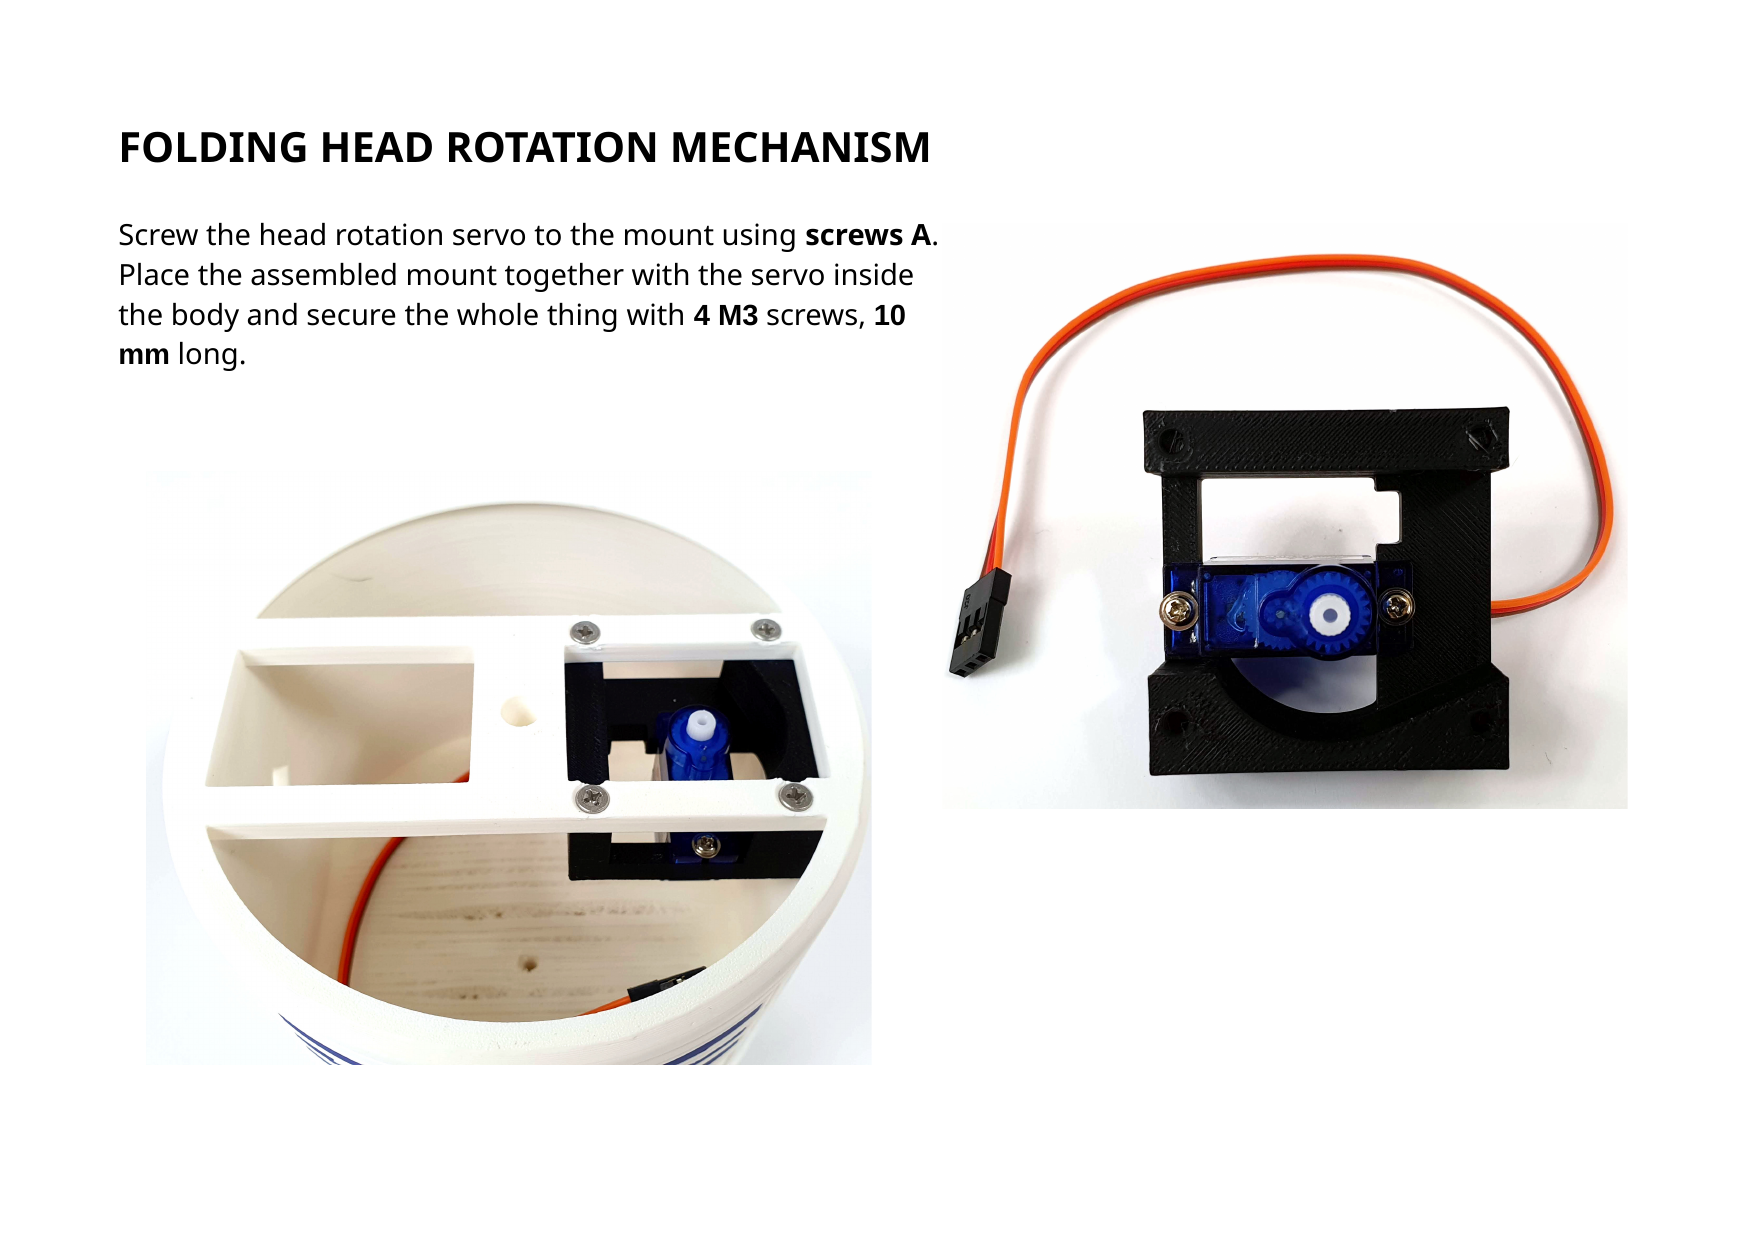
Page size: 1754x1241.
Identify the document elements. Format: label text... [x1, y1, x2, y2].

text FOLDING HEAD ROTATION MECHANISM [118, 118, 1636, 175]
picture [146, 471, 872, 1065]
picture [942, 223, 1628, 809]
text Screw the head rotation servo to the mount using screws A. Place the assembled mount together with the servo inside the body and secure the whole thing with 4 M3 screws, 10 mm long. [118, 214, 1636, 373]
